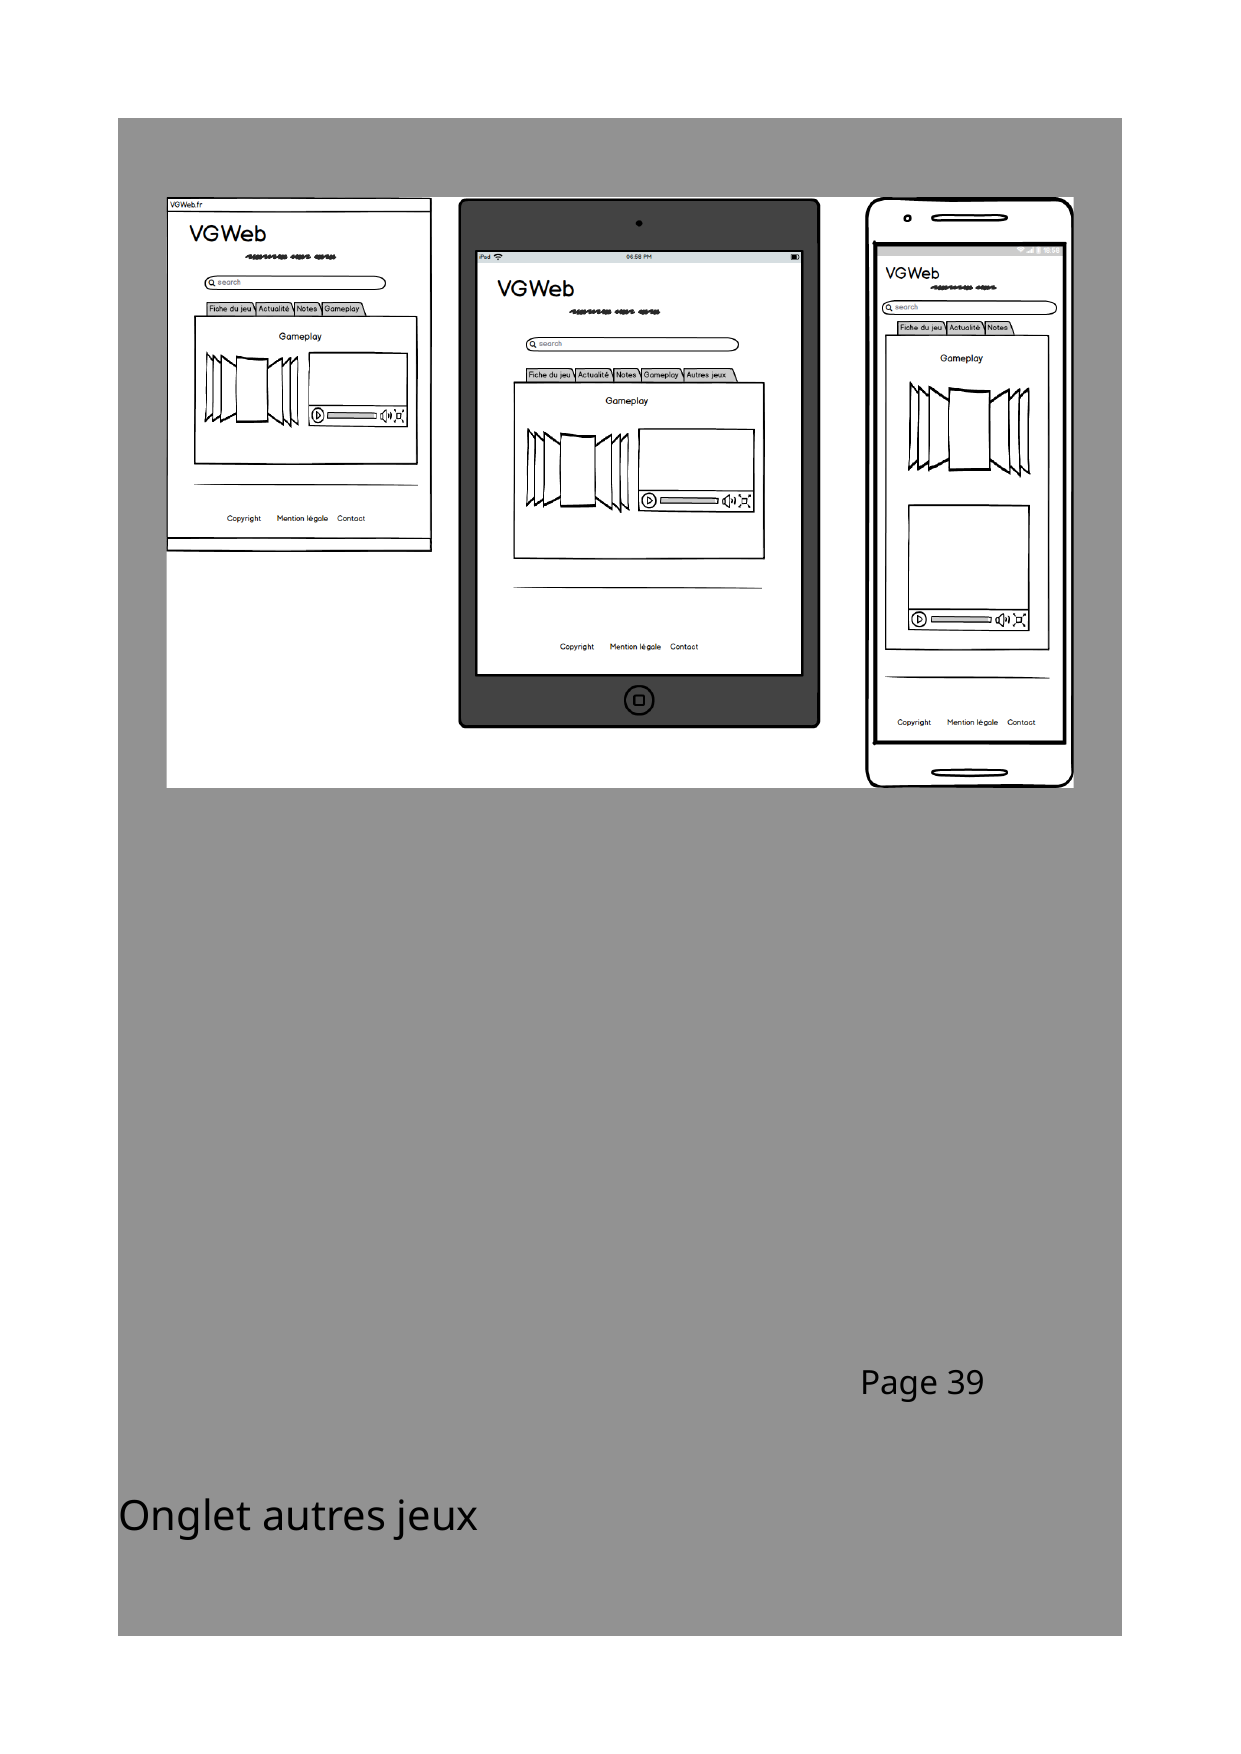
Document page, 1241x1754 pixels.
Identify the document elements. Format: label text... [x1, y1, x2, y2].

picture [166, 197, 1074, 788]
text Onglet autres jeux [118, 1485, 1122, 1542]
text Page 39 [118, 1354, 1122, 1406]
